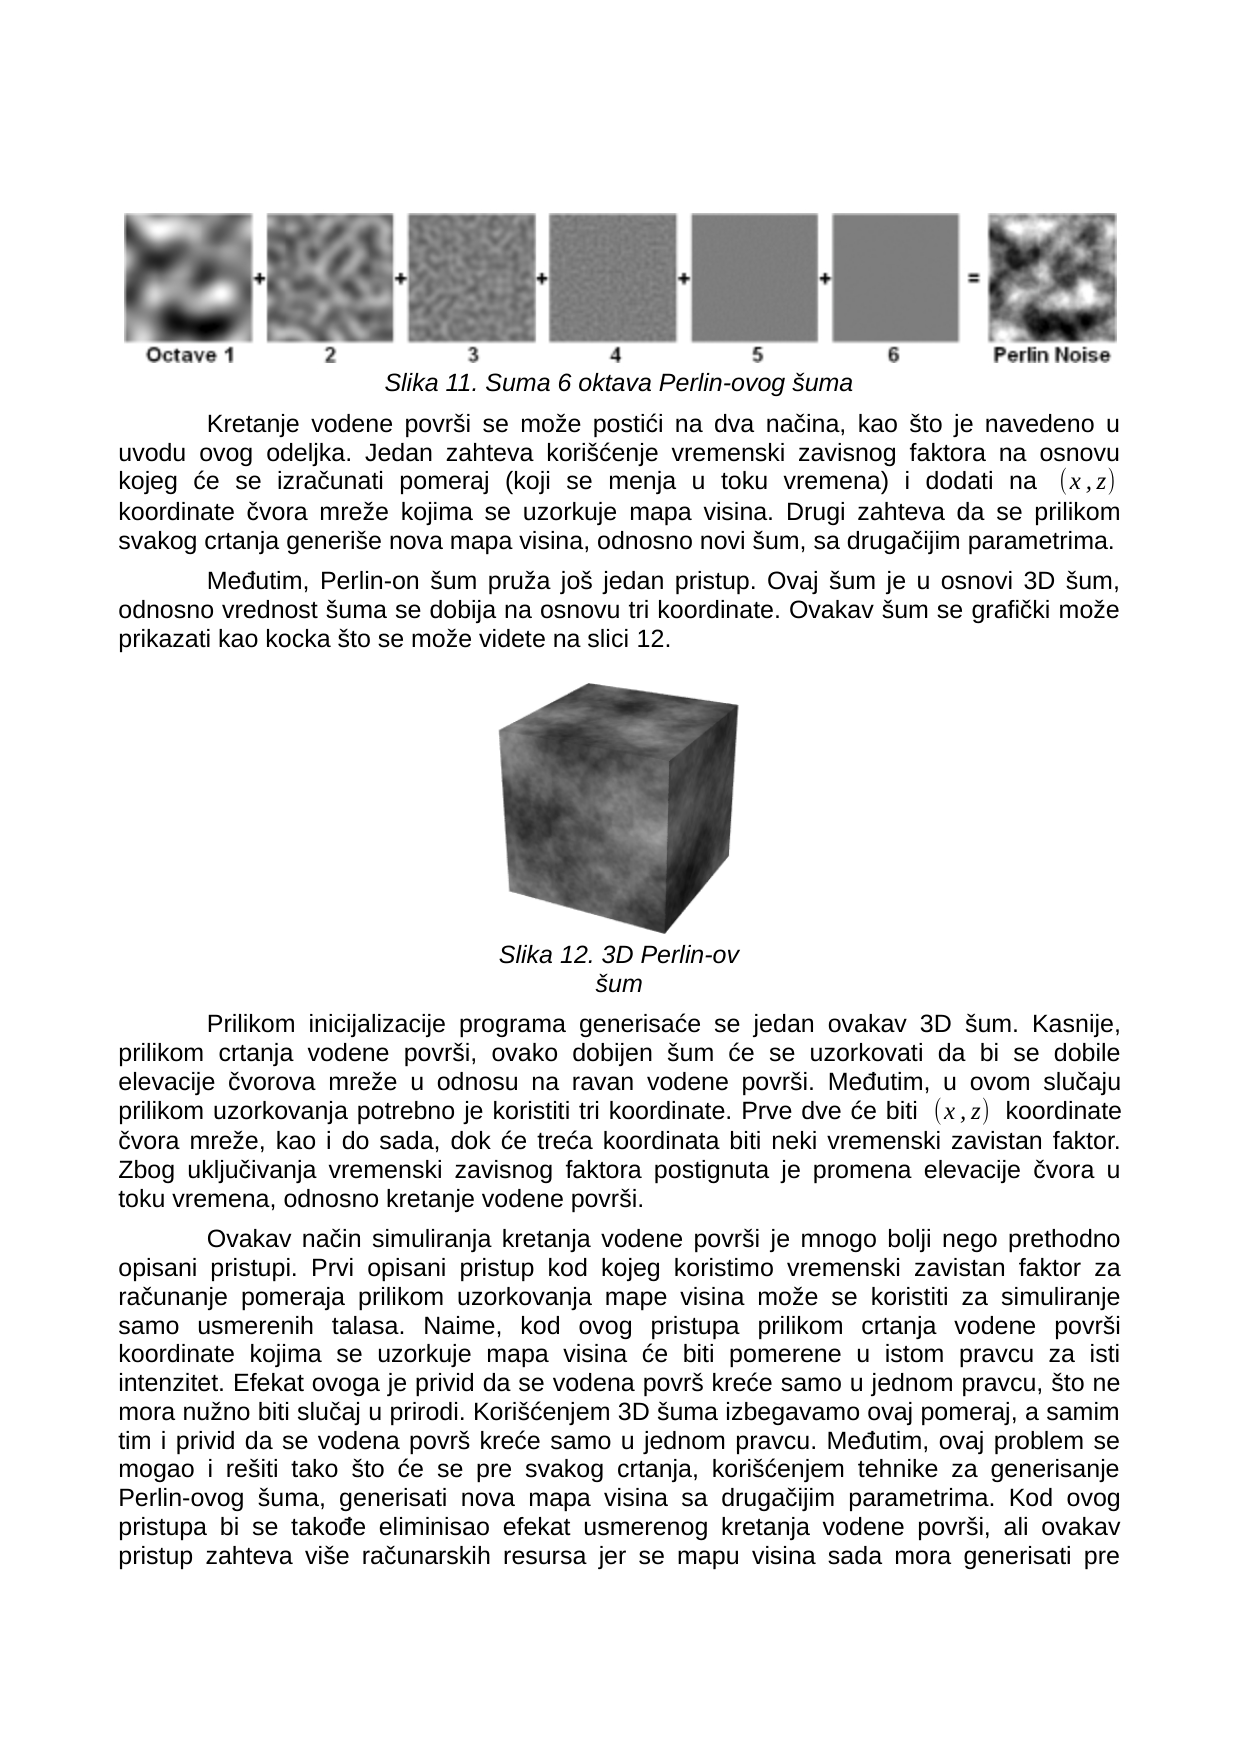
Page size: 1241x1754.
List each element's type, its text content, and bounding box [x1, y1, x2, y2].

text Međutim, Perlin-on šum pruža još jedan pristup. Ovaj šum je u osnovi 3D šum, odnosno vrednost šuma se dobija na osnovu tri koordinate. Ovakav šum se grafički može prikazati kao kocka što se može videte na slici 12. [118, 566, 1122, 652]
text Slika 11. Suma 6 oktava Perlin-ovog šuma [118, 369, 1122, 397]
text [118, 177, 1122, 201]
picture [118, 201, 1123, 369]
picture [494, 682, 747, 935]
text Kretanje vodene površi se može postići na dva načina, kao što je navedeno u uvodu ovog odeljka. Jedan zahteva korišćenje vremenski zavisnog faktora na osnovu kojeg će se izračunati pomeraj (koji se menja u toku vremena) i dodati na koordinate čvora mreže kojima se uzorkuje mapa visina. Drugi zahteva da se prilikom svakog crtanja generiše nova mapa visina, odnosno novi šum, sa drugačijim parametrima. [118, 397, 1122, 554]
text Prilikom inicijalizacije programa generisaće se jedan ovakav 3D šum. Kasnije, prilikom crtanja vodene površi, ovako dobijen šum će se uzorkovati da bi se dobile elevacije čvorova mreže u odnosu na ravan vodene površi. Međutim, u ovom slučaju prilikom uzorkovanja potrebno je koristiti tri koordinate. Prve dve će biti koordinate čvora mreže, kao i do sada, dok će treća koordinata biti neki vremenski zavistan faktor. Zbog uključivanja vremenski zavisnog faktora postignuta je promena elevacije čvora u toku vremena, odnosno kretanje vodene površi. [118, 664, 1122, 1212]
text Ovakav način simuliranja kretanja vodene površi je mnogo bolji nego prethodno opisani pristupi. Prvi opisani pristup kod kojeg koristimo vremenski zavistan faktor za računanje pomeraja prilikom uzorkovanja mape visina može se koristiti za simuliranje samo usmerenih talasa. Naime, kod ovog pristupa prilikom crtanja vodene površi koordinate kojima se uzorkuje mapa visina će biti pomerene u istom pravcu za isti intenzitet. Efekat ovoga je privid da se vodena površ kreće samo u jednom pravcu, što ne mora nužno biti slučaj u prirodi. Korišćenjem 3D šuma izbegavamo ovaj pomeraj, a samim tim i privid da se vodena površ kreće samo u jednom pravcu. Međutim, ovaj problem se mogao i rešiti tako što će se pre svakog crtanja, korišćenjem tehnike za generisanje Perlin-ovog šuma, generisati nova mapa visina sa drugačijim parametrima. Kod ovog pristupa bi se takođe eliminisao efekat usmerenog kretanja vodene površi, ali ovakav pristup zahteva više računarskih resursa jer se mapu visina sada mora generisati pre [118, 1224, 1122, 1569]
text Slika 12. 3D Perlin-ov šum [494, 935, 746, 998]
